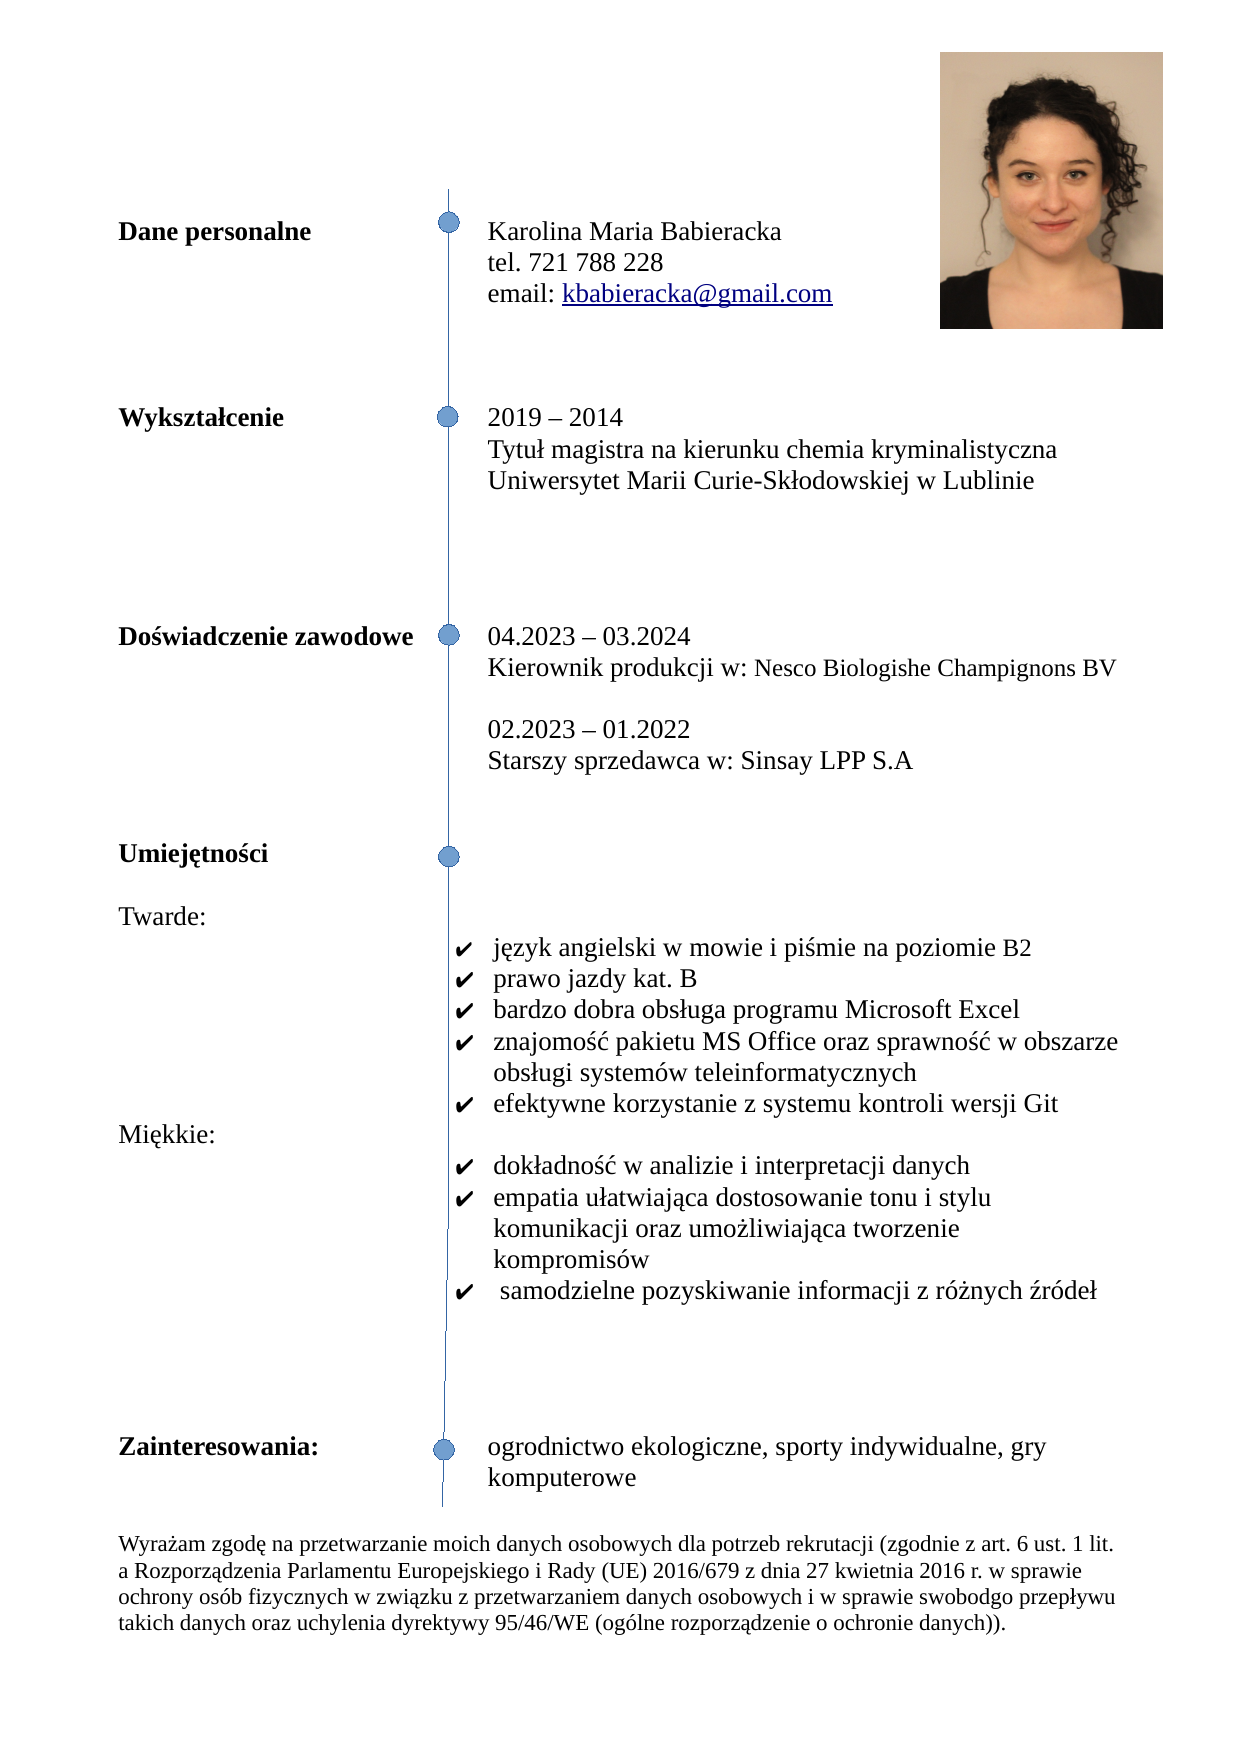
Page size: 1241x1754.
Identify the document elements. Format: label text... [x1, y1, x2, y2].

text Starszy sprzedawca w: Sinsay LPP S.A [449, 744, 1122, 775]
text [118, 246, 448, 277]
text email: kbabieracka@gmail.com [449, 277, 940, 308]
list empatia ułatwiająca dostosowanie tonu i stylu komunikacji oraz umożliwiająca tworzenie kompromisów [456, 1181, 1122, 1274]
list znajomość pakietu MS Office oraz sprawność w obszarze obsługi systemów teleinformatycznych [456, 1025, 1122, 1087]
text 02.2023 – 01.2022 [449, 713, 1122, 744]
list bardzo dobra obsługa programu Microsoft Excel [456, 993, 1122, 1025]
list język angielski w mowie i piśmie na poziomie B2 [456, 931, 1122, 962]
text [449, 900, 1122, 931]
text [118, 277, 448, 308]
list dokładność w analizie i interpretacji danych [456, 1149, 1122, 1181]
text Doświadczenie zawodowe [118, 619, 448, 651]
text [118, 713, 448, 744]
list prawo jazdy kat. B [456, 962, 1122, 993]
picture [940, 52, 1163, 329]
text Twarde: [118, 900, 448, 931]
text Karolina Maria Babieracka [449, 215, 940, 246]
text 04.2023 – 03.2024 [449, 619, 1122, 651]
list efektywne korzystanie z systemu kontroli wersji Git [456, 1087, 1122, 1118]
text [118, 651, 448, 682]
text Tytuł magistra na kierunku chemia kryminalistyczna [449, 433, 1122, 464]
text [118, 744, 448, 775]
text tel. 721 788 228 [449, 246, 940, 277]
text Dane personalne [118, 215, 448, 246]
text Kierownik produkcji w: Nesco Biologishe Champignons BV [449, 651, 1122, 682]
list samodzielne pozyskiwanie informacji z różnych źródeł [456, 1274, 1122, 1337]
text Uniwersytet Marii Curie-Skłodowskiej w Lublinie [449, 464, 1122, 526]
text Umiejętności [118, 838, 448, 869]
text [118, 464, 448, 526]
text Miękkie: [118, 1118, 448, 1149]
text Zainteresowania: ogrodnictwo ekologiczne, sporty indywidualne, gry komputerowe [118, 1430, 1122, 1492]
text [449, 838, 1122, 869]
text [118, 433, 448, 464]
text [449, 1118, 1122, 1149]
text Wykształcenie [118, 402, 448, 433]
text 2019 – 2014 [449, 402, 1122, 433]
